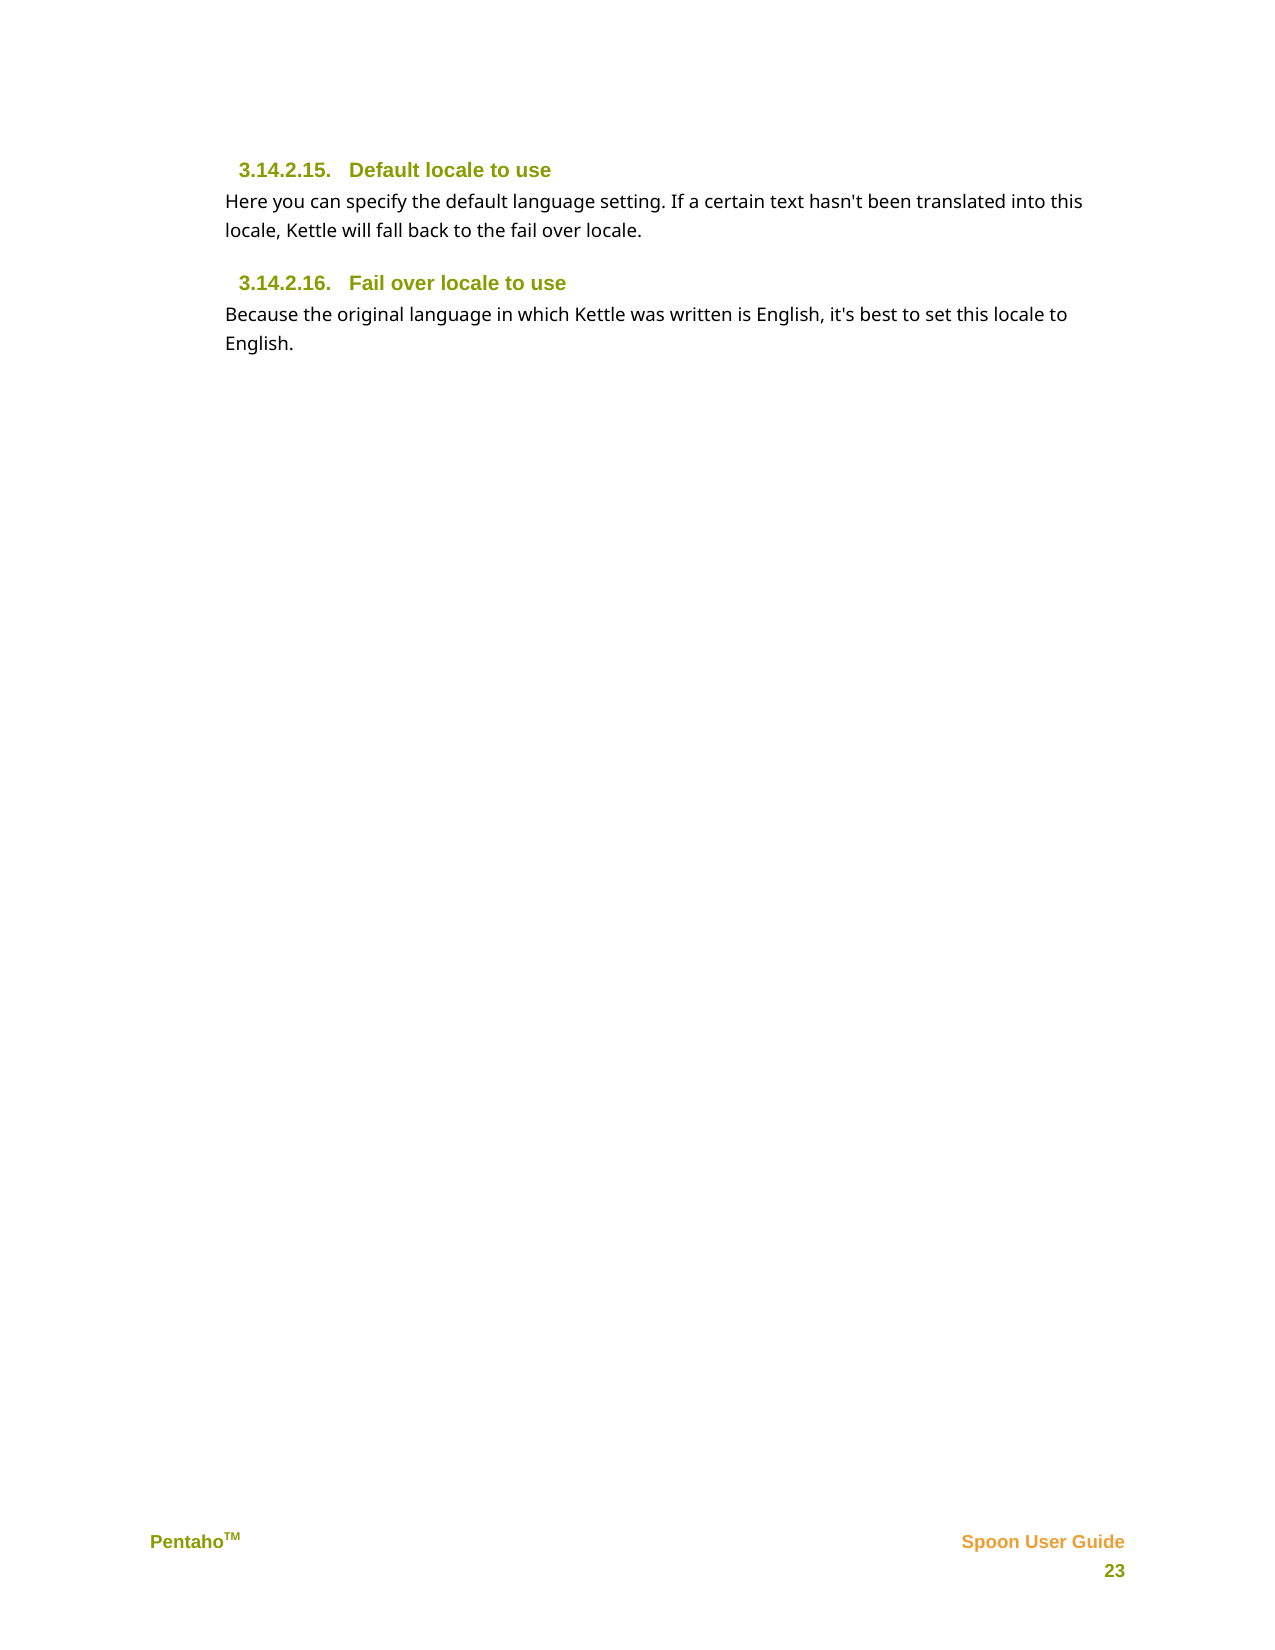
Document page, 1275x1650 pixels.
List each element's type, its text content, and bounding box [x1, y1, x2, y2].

subtitle Default locale to use [239, 150, 1125, 185]
subtitle Fail over locale to use [239, 263, 1125, 297]
text Here you can specify the default language setting. If a certain text hasn't been translated into this locale, Kettle will fall back to the fail over locale. [225, 185, 1125, 244]
text Because the original language in which Kettle was written is English, it's best to set this locale to English. [225, 298, 1125, 356]
